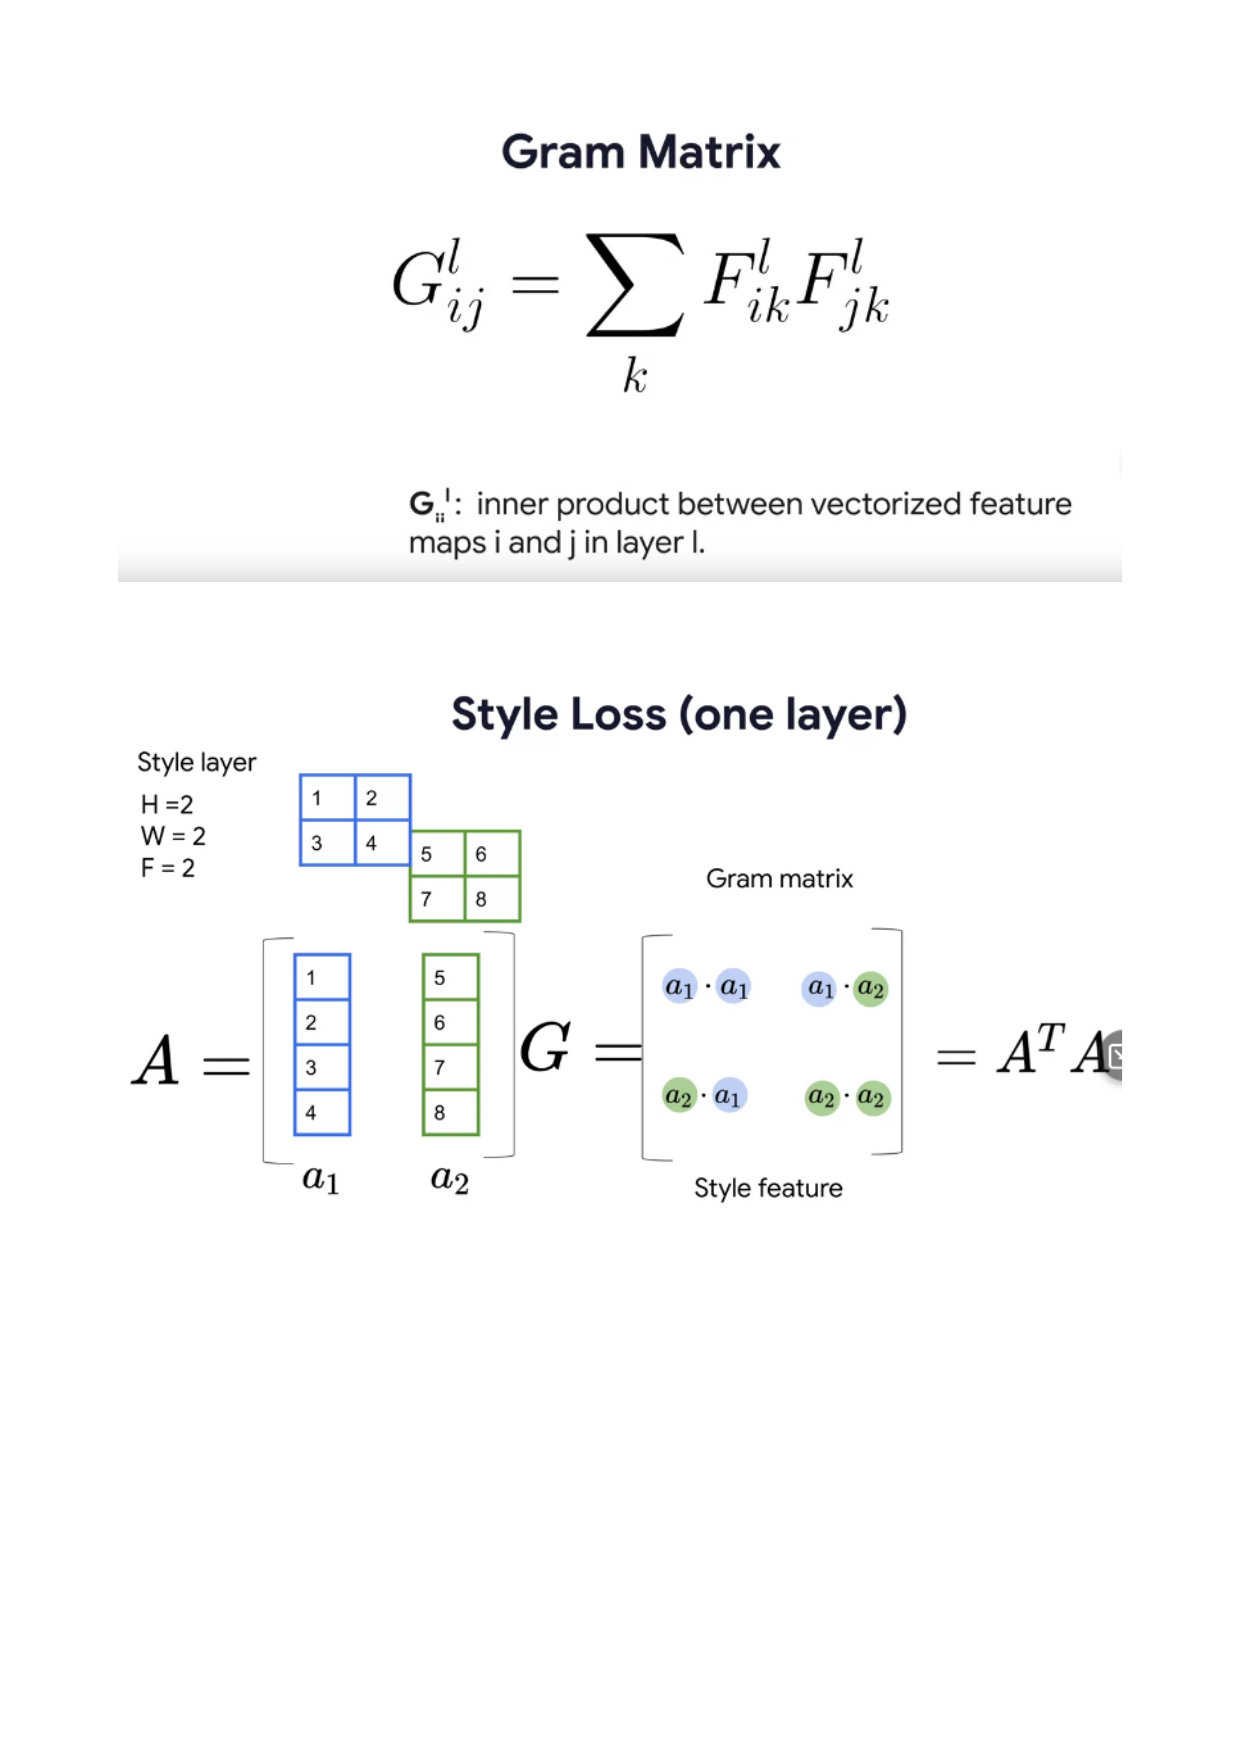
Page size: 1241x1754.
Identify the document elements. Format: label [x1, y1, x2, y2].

picture [118, 118, 1123, 582]
picture [118, 681, 1123, 1221]
